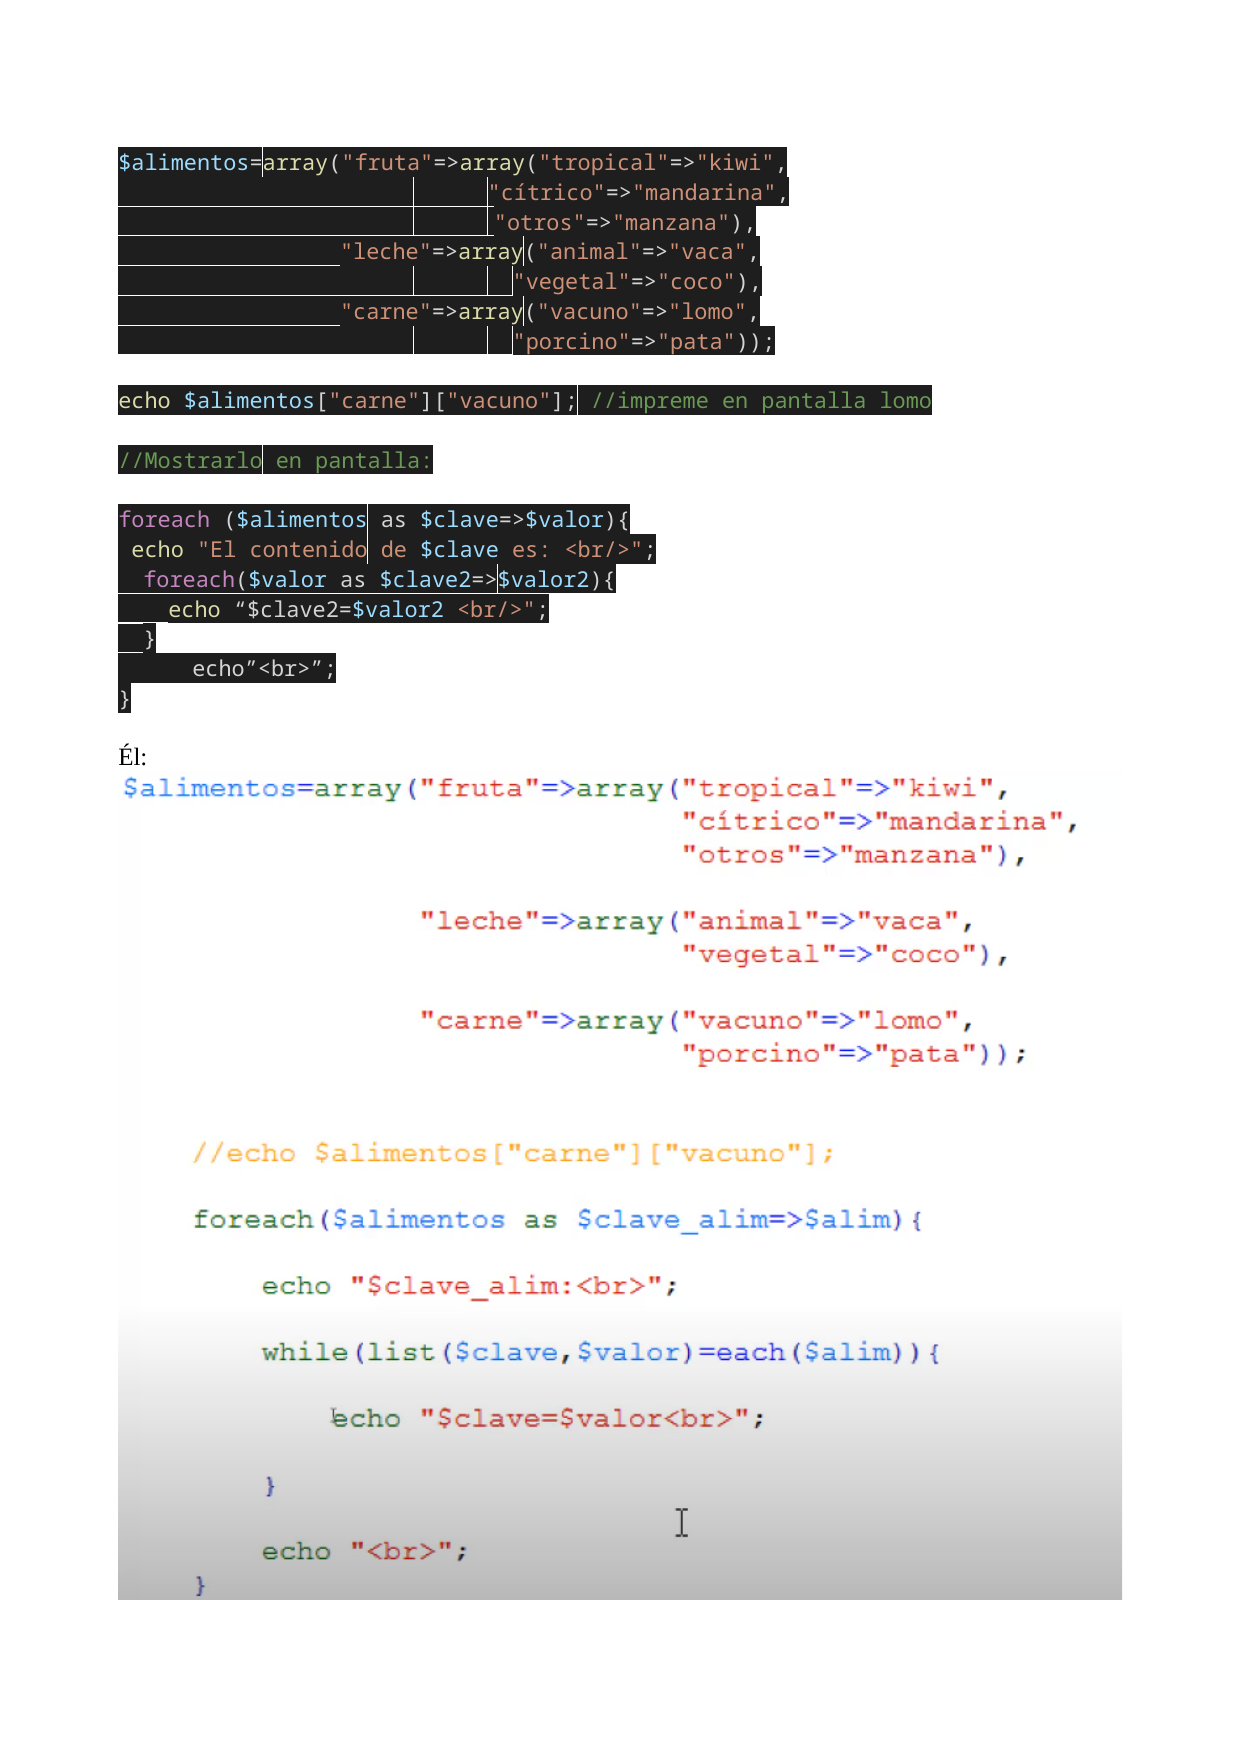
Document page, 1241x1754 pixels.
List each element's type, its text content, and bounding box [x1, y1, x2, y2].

text "vegetal"=>"coco"), [118, 266, 1122, 296]
text //Mostrarlo en pantalla: [118, 445, 1122, 474]
text echo "El contenido de $clave es: <br/>"; [118, 534, 1122, 564]
text "otros"=>"manzana"), [118, 206, 1122, 236]
text echo “$clave2=$valor2 <br/>"; [118, 593, 1122, 623]
text echo”<br>”; [118, 653, 1122, 683]
text foreach ($alimentos as $clave=>$valor){ [118, 504, 1122, 534]
text "porcino"=>"pata")); [118, 326, 1122, 355]
text $alimentos=array("fruta"=>array("tropical"=>"kiwi", [118, 147, 1122, 177]
text foreach($valor as $clave2=>$valor2){ [118, 564, 1122, 593]
text } [118, 683, 1122, 713]
text "cítrico"=>"mandarina", [118, 177, 1122, 206]
text echo $alimentos["carne"]["vacuno"]; //impreme en pantalla lomo [118, 385, 1122, 415]
text Él: [118, 742, 1122, 771]
text } [118, 623, 1122, 653]
text "leche"=>array("animal"=>"vaca", [118, 236, 1122, 266]
picture [118, 771, 1123, 1600]
text "carne"=>array("vacuno"=>"lomo", [118, 296, 1122, 326]
